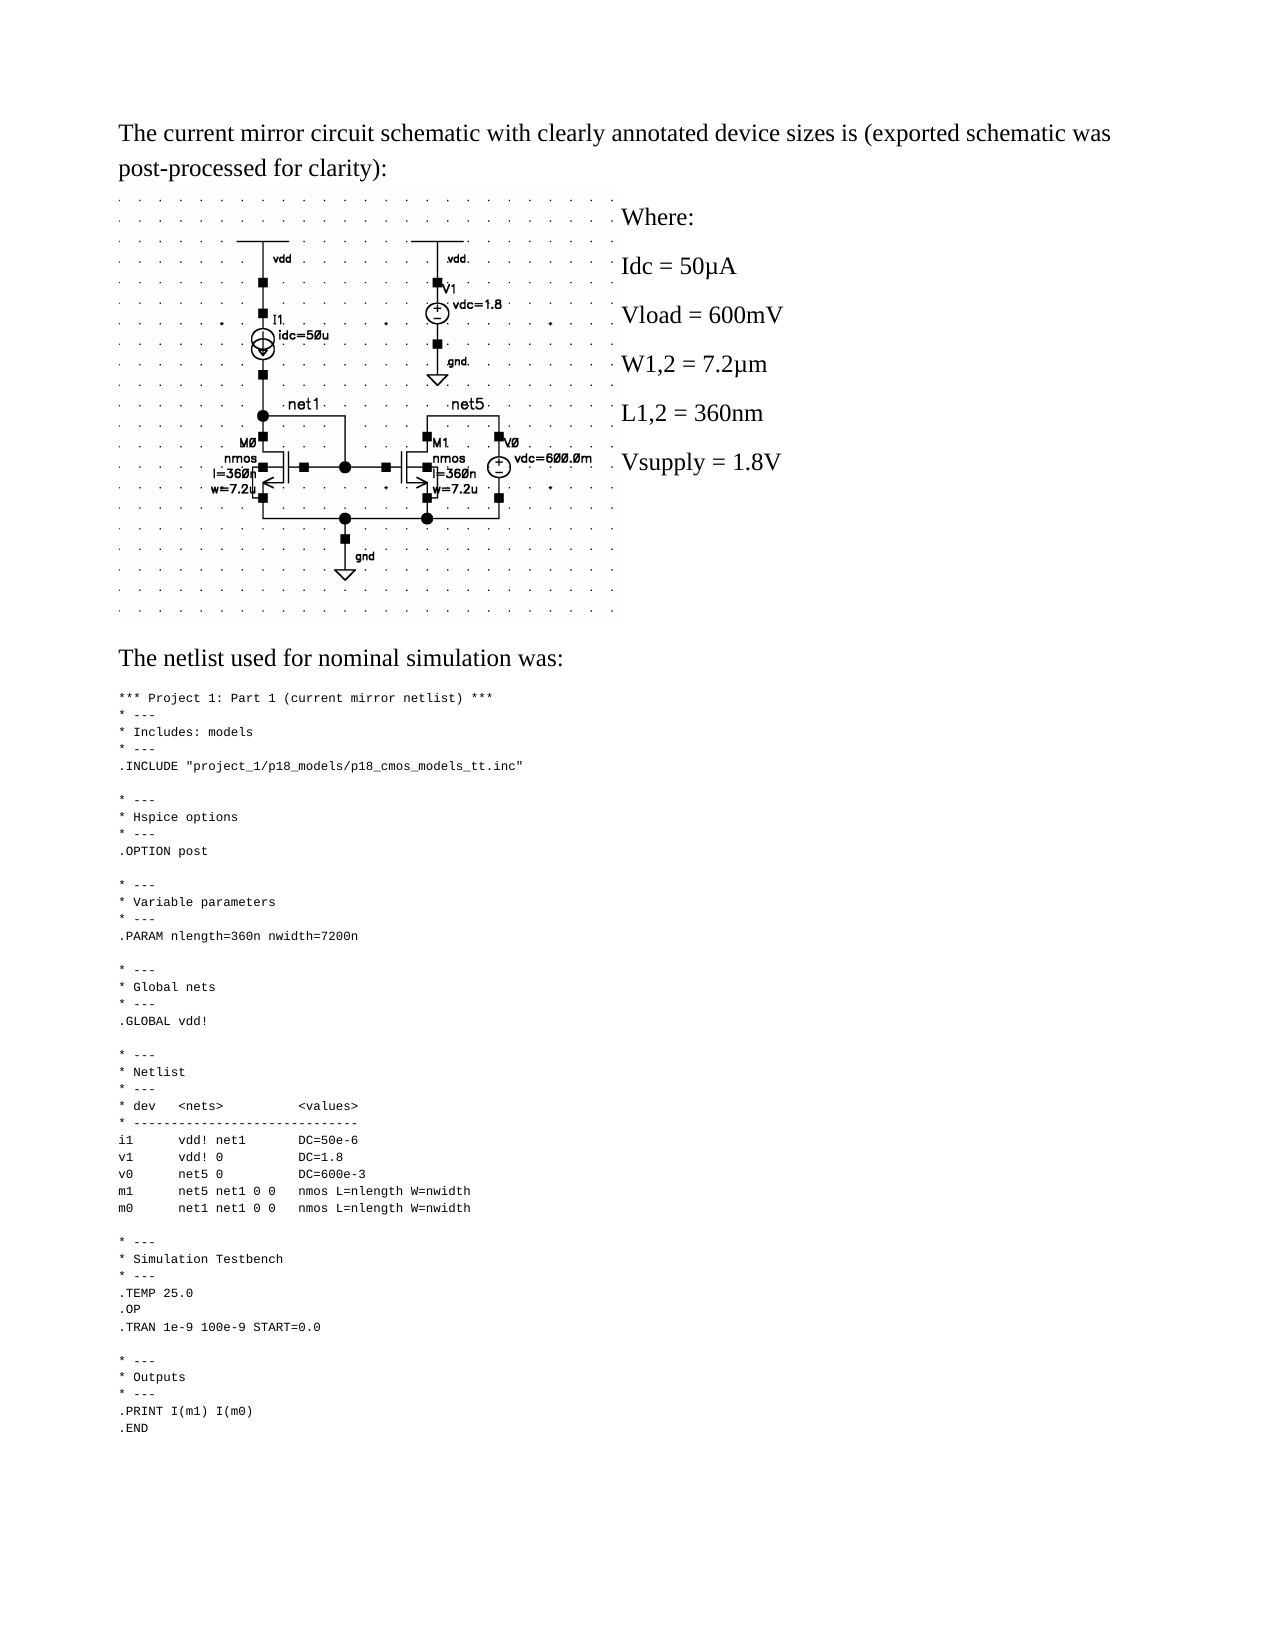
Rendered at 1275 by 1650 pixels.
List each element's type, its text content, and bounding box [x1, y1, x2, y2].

text * --- [118, 913, 1157, 927]
text The netlist used for nominal simulation was: [118, 643, 1157, 672]
text .PARAM nlength=360n nwidth=7200n [118, 930, 1157, 944]
text * --- [118, 1269, 1157, 1284]
text * Simulation Testbench [118, 1253, 1157, 1267]
text * Global nets [118, 981, 1157, 995]
text m0 net1 net1 0 0 nmos L=nlength W=nwidth [118, 1202, 1157, 1216]
text * --- [118, 1354, 1157, 1369]
text Vload = 600mV [621, 300, 1157, 328]
text * --- [118, 1083, 1157, 1097]
text * --- [118, 709, 1157, 723]
text * --- [118, 1049, 1157, 1063]
text v0 net5 0 DC=600e-3 [118, 1168, 1157, 1182]
text L1,2 = 360nm [621, 398, 1157, 427]
text Vsupply = 1.8V [621, 447, 1157, 476]
text * Hspice options [118, 811, 1157, 825]
text v1 vdd! 0 DC=1.8 [118, 1151, 1157, 1165]
text .OPTION post [118, 845, 1157, 859]
text * --- [118, 964, 1157, 978]
text .TRAN 1e-9 100e-9 START=0.0 [118, 1321, 1157, 1335]
text * --- [118, 1236, 1157, 1250]
text * Outputs [118, 1371, 1157, 1386]
text Idc = 50µA [621, 251, 1157, 279]
text * --- [118, 998, 1157, 1012]
text .INCLUDE "project_1/p18_models/p18_cmos_models_tt.inc" [118, 760, 1157, 774]
text * --- [118, 828, 1157, 842]
text *** Project 1: Part 1 (current mirror netlist) *** [118, 692, 1157, 706]
text * --- [118, 794, 1157, 808]
text .TEMP 25.0 [118, 1287, 1157, 1301]
text m1 net5 net1 0 0 nmos L=nlength W=nwidth [118, 1185, 1157, 1199]
text * ------------------------------ [118, 1117, 1157, 1131]
text .OP [118, 1303, 1157, 1318]
text Where: [621, 202, 1157, 230]
text .GLOBAL vdd! [118, 1015, 1157, 1029]
text .END [118, 1422, 1157, 1437]
text * Netlist [118, 1066, 1157, 1080]
text * Variable parameters [118, 896, 1157, 910]
text * --- [118, 1388, 1157, 1403]
text * Includes: models [118, 726, 1157, 740]
text * --- [118, 743, 1157, 757]
text i1 vdd! net1 DC=50e-6 [118, 1134, 1157, 1148]
text * --- [118, 879, 1157, 893]
text W1,2 = 7.2µm [621, 349, 1157, 378]
text The current mirror circuit schematic with clearly annotated device sizes is (exported schematic was post-processed for clarity): [118, 118, 1157, 181]
picture [118, 186, 621, 625]
text * dev <nets> <values> [118, 1100, 1157, 1114]
text .PRINT I(m1) I(m0) [118, 1405, 1157, 1419]
